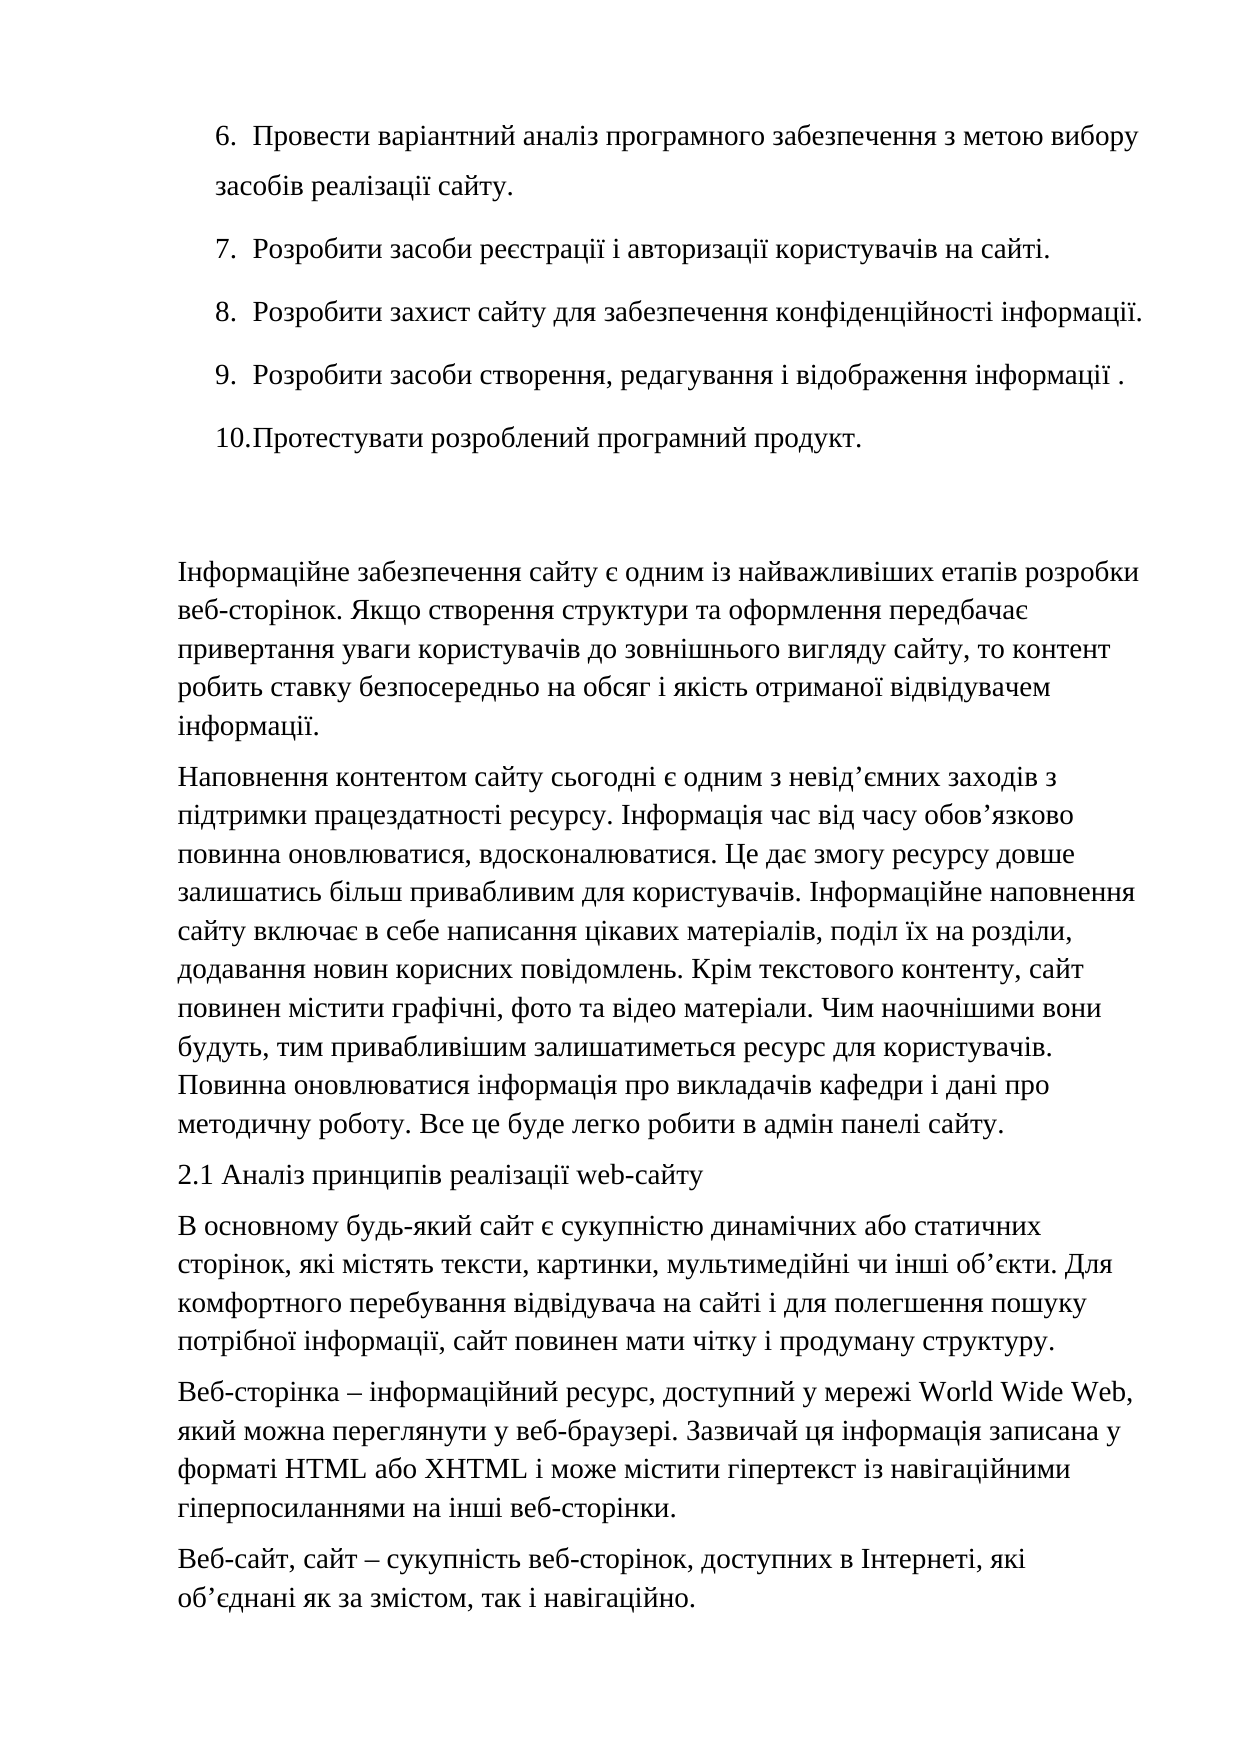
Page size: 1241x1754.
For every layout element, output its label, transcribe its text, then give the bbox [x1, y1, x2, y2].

list Розробити захист сайту для забезпечення конфіденційності інформації. [215, 294, 1152, 328]
text Інформаційне забезпечення сайту є одним із найважливіших етапів розробки веб-сторінок. Якщо створення структури та оформлення передбачає привертання уваги користувачів до зовнішнього вигляду сайту, то контент робить ставку безпосередньо на обсяг і якість отриманої відвідувачем інформації. [177, 554, 1152, 741]
text Наповнення контентом сайту сьогодні є одним з невід’ємних заходів з підтримки працездатності ресурсу. Інформація час від часу обов’язково повинна оновлюватися, вдосконалюватися. Це дає змогу ресурсу довше залишатись більш привабливим для користувачів. Інформаційне наповнення сайту включає в себе написання цікавих матеріалів, поділ їх на розділи, додавання новин корисних повідомлень. Крім текстового контенту, сайт повинен містити графічні, фото та відео матеріали. Чим наочнішими вони будуть, тим привабливішим залишатиметься ресурс для користувачів. Повинна оновлюватися інформація про викладачів кафедри і дані про методичну роботу. Все це буде легко робити в адмін панелі сайту. [177, 759, 1152, 1139]
list Розробити засоби створення, редагування і відображення інформації . [215, 357, 1152, 390]
list Провести варіантний аналіз програмного забезпечення з метою вибору засобів реалізації сайту. [215, 118, 1152, 202]
text 2.1 Аналіз принципів реалізації web-сайту [177, 1157, 1152, 1190]
list Розробити засоби реєстрації і авторизації користувачів на сайті. [215, 231, 1152, 265]
list Протестувати розроблений програмний продукт. [215, 420, 1152, 453]
text Веб-сторінка – інформаційний ресурс, доступний у мережі World Wide Web, який можна переглянути у веб-браузері. Зазвичай ця інформація записана у форматі HTML або XHTML і може містити гіпертекст із навігаційними гіперпосиланнями на інші веб-сторінки. [177, 1374, 1152, 1524]
text В основному будь-який сайт є сукупністю динамічних або статичних сторінок, які містять тексти, картинки, мультимедійні чи інші об’єкти. Для комфортного перебування відвідувача на сайті і для полегшення пошуку потрібної інформації, сайт повинен мати чітку і продуману структуру. [177, 1208, 1152, 1357]
text Веб-сайт, сайт – сукупність веб-сторінок, доступних в Інтернеті, які об’єднані як за змістом, так і навігаційно. [177, 1541, 1152, 1613]
